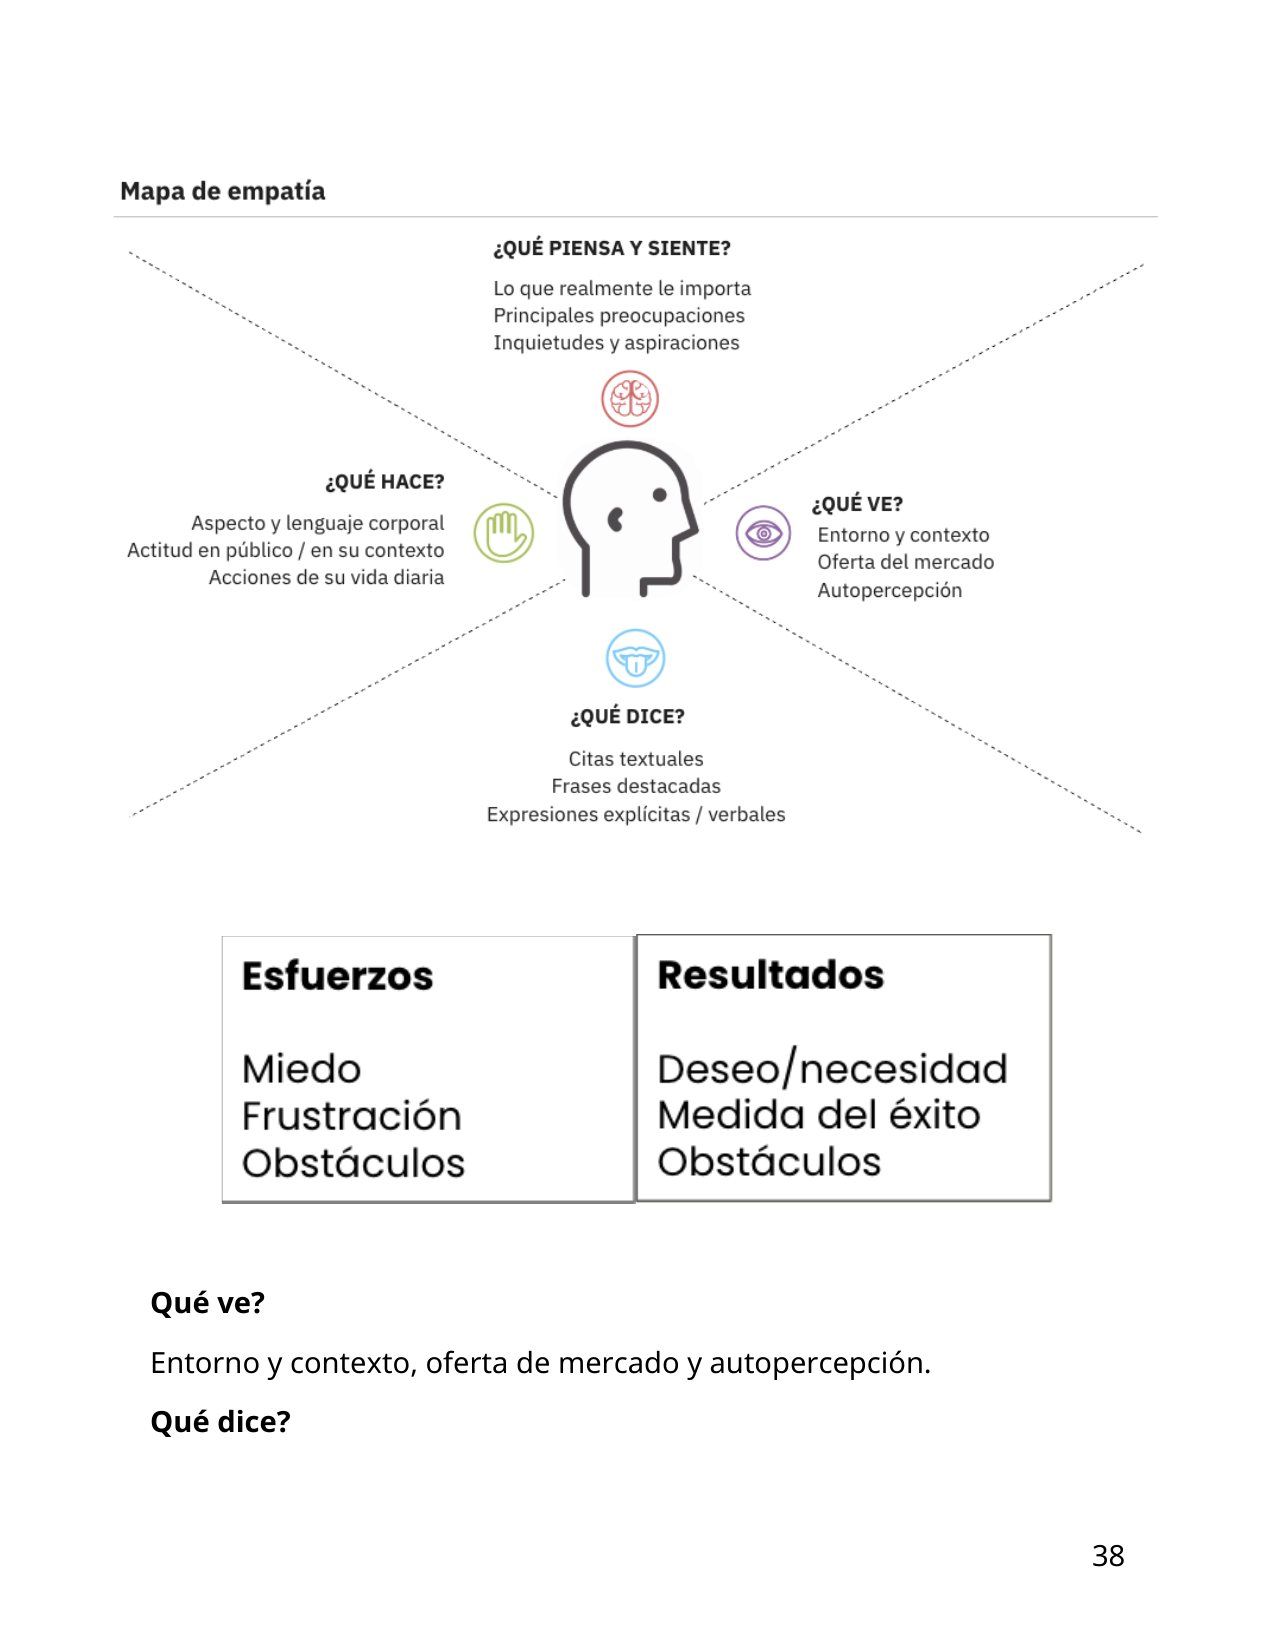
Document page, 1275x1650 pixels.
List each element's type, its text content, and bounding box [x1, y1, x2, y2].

text Qué ve? Entorno y contexto, oferta de mercado y autopercepción. [150, 1282, 1125, 1382]
picture [221, 934, 1054, 1204]
text Qué dice? [150, 1401, 1125, 1441]
picture [84, 150, 1190, 872]
